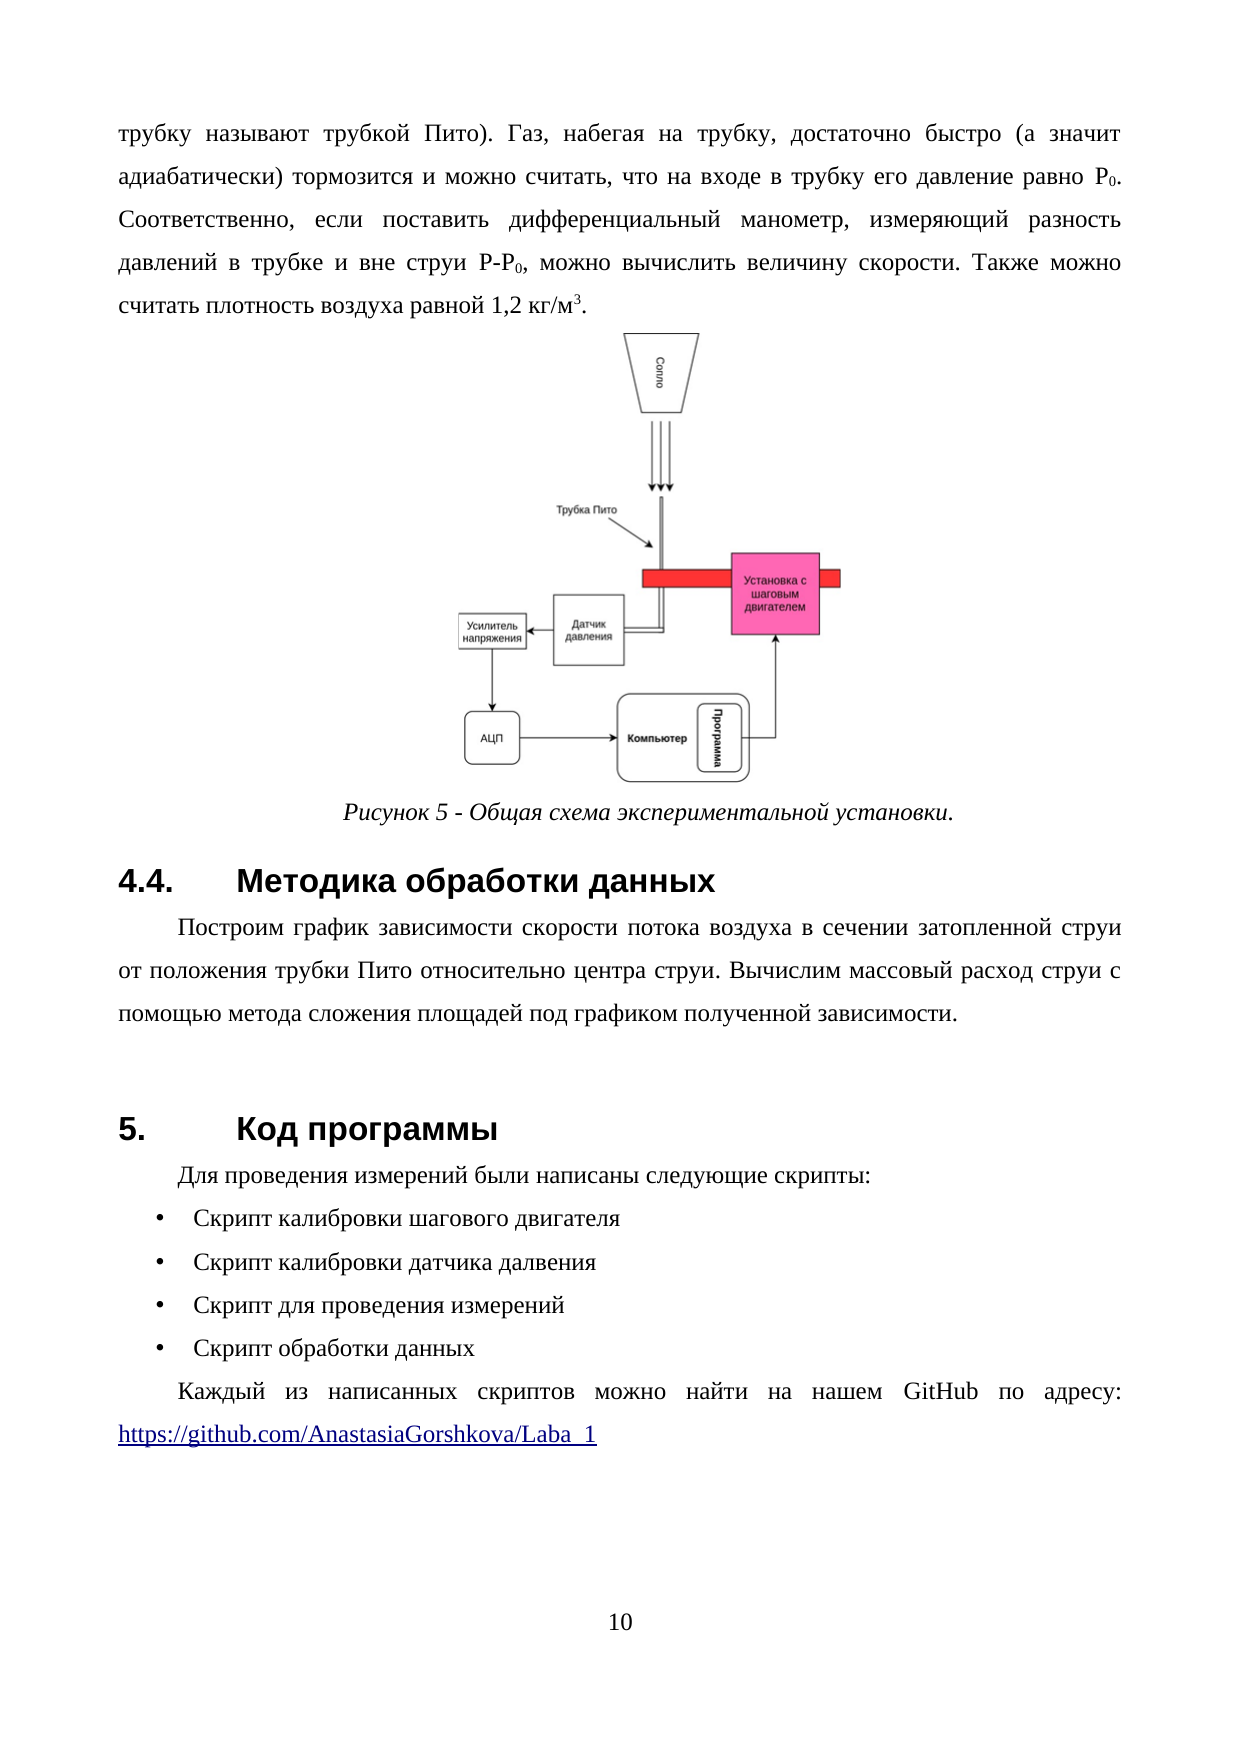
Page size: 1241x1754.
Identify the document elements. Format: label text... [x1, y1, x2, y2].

text трубку называют трубкой Пито). Газ, набегая на трубку, достаточно быстро (а значит адиабатически) тормозится и можно считать, что на входе в трубку его давление равно P0. Соответственно, если поставить дифференциальный манометр, измеряющий разность давлений в трубке и вне струи P-P0, можно вычислить величину скорости. Также можно считать плотность воздуха равной 1,2 кг/м3. [118, 118, 1122, 319]
subtitle Методика обработки данных [118, 861, 1122, 899]
list Скрипт для проведения измерений [156, 1290, 1122, 1318]
text Каждый из написанных скриптов можно найти на нашем GitHub по адресу: https://github.com/AnastasiaGorshkova/Laba_1 [118, 1376, 1122, 1448]
text Для проведения измерений были написаны следующие скрипты: [118, 1160, 1122, 1189]
picture [458, 333, 841, 783]
subtitle Код программы [118, 1109, 1122, 1148]
list Скрипт калибровки датчика далвения [156, 1247, 1122, 1275]
text Рисунок 5 - Общая схема экспериментальной установки. [118, 797, 1122, 826]
text Построим график зависимости скорости потока воздуха в сечении затопленной струи от положения трубки Пито относительно центра струи. Вычислим массовый расход струи с помощью метода сложения площадей под графиком полученной зависимости. [118, 912, 1122, 1027]
list Скрипт калибровки шагового двигателя [156, 1203, 1122, 1232]
list Скрипт обработки данных [156, 1333, 1122, 1362]
